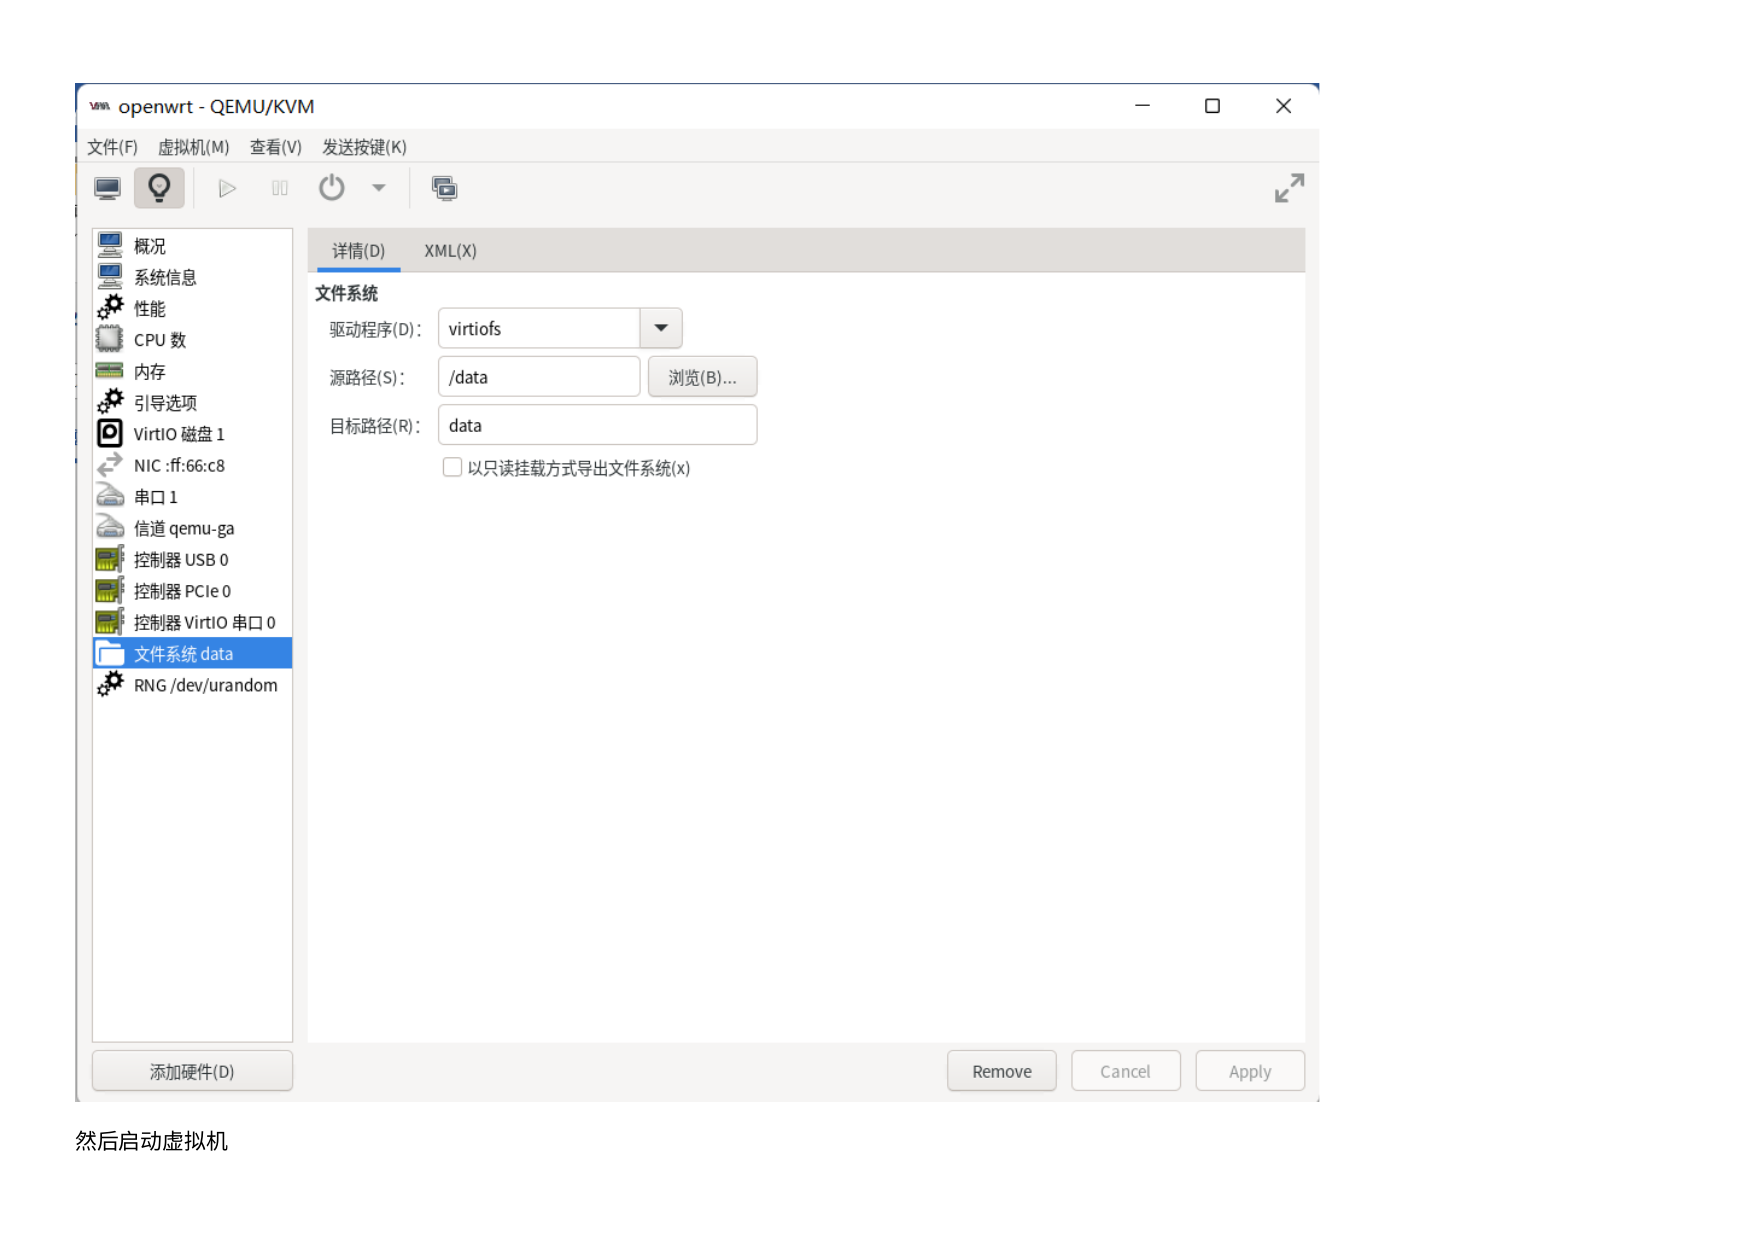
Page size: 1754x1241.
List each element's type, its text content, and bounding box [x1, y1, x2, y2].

text 然后启动虚拟机 [75, 1124, 1679, 1156]
picture [75, 83, 1320, 1102]
